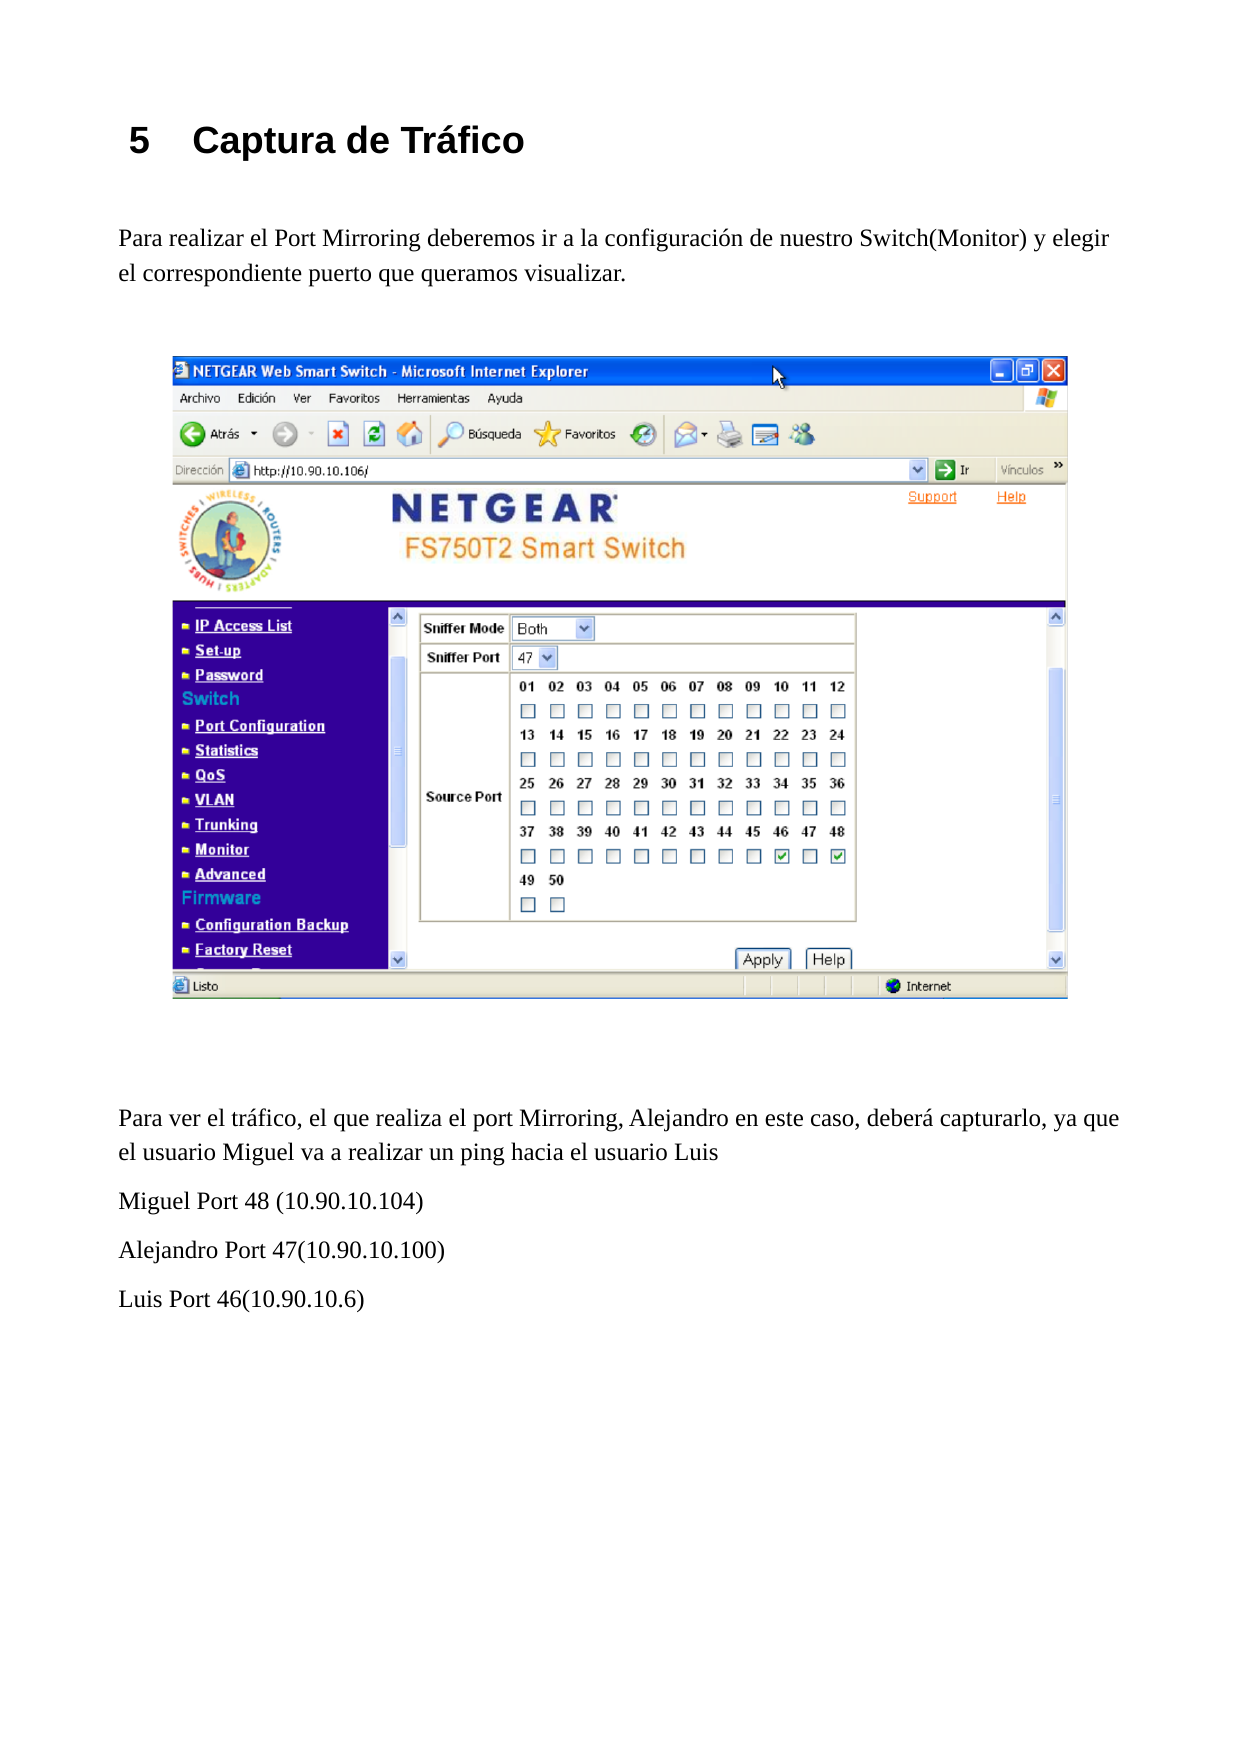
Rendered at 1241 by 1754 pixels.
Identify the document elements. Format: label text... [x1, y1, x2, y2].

text Para ver el tráfico, el que realiza el port Mirroring, Alejandro en este caso, deberá capturarlo, ya que el usuario Miguel va a realizar un ping hacia el usuario Luis [118, 1103, 1122, 1166]
text Para realizar el Port Mirroring deberemos ir a la configuración de nuestro Switch(Monitor) y elegir el correspondiente puerto que queramos visualizar. [118, 223, 1122, 287]
text Alejandro Port 47(10.90.10.100) [118, 1235, 1122, 1264]
subtitle Captura de Tráfico [118, 118, 1122, 162]
text Luis Port 46(10.90.10.6) [118, 1284, 1122, 1313]
text Miguel Port 48 (10.90.10.104) [118, 1186, 1122, 1215]
picture [172, 356, 1068, 999]
